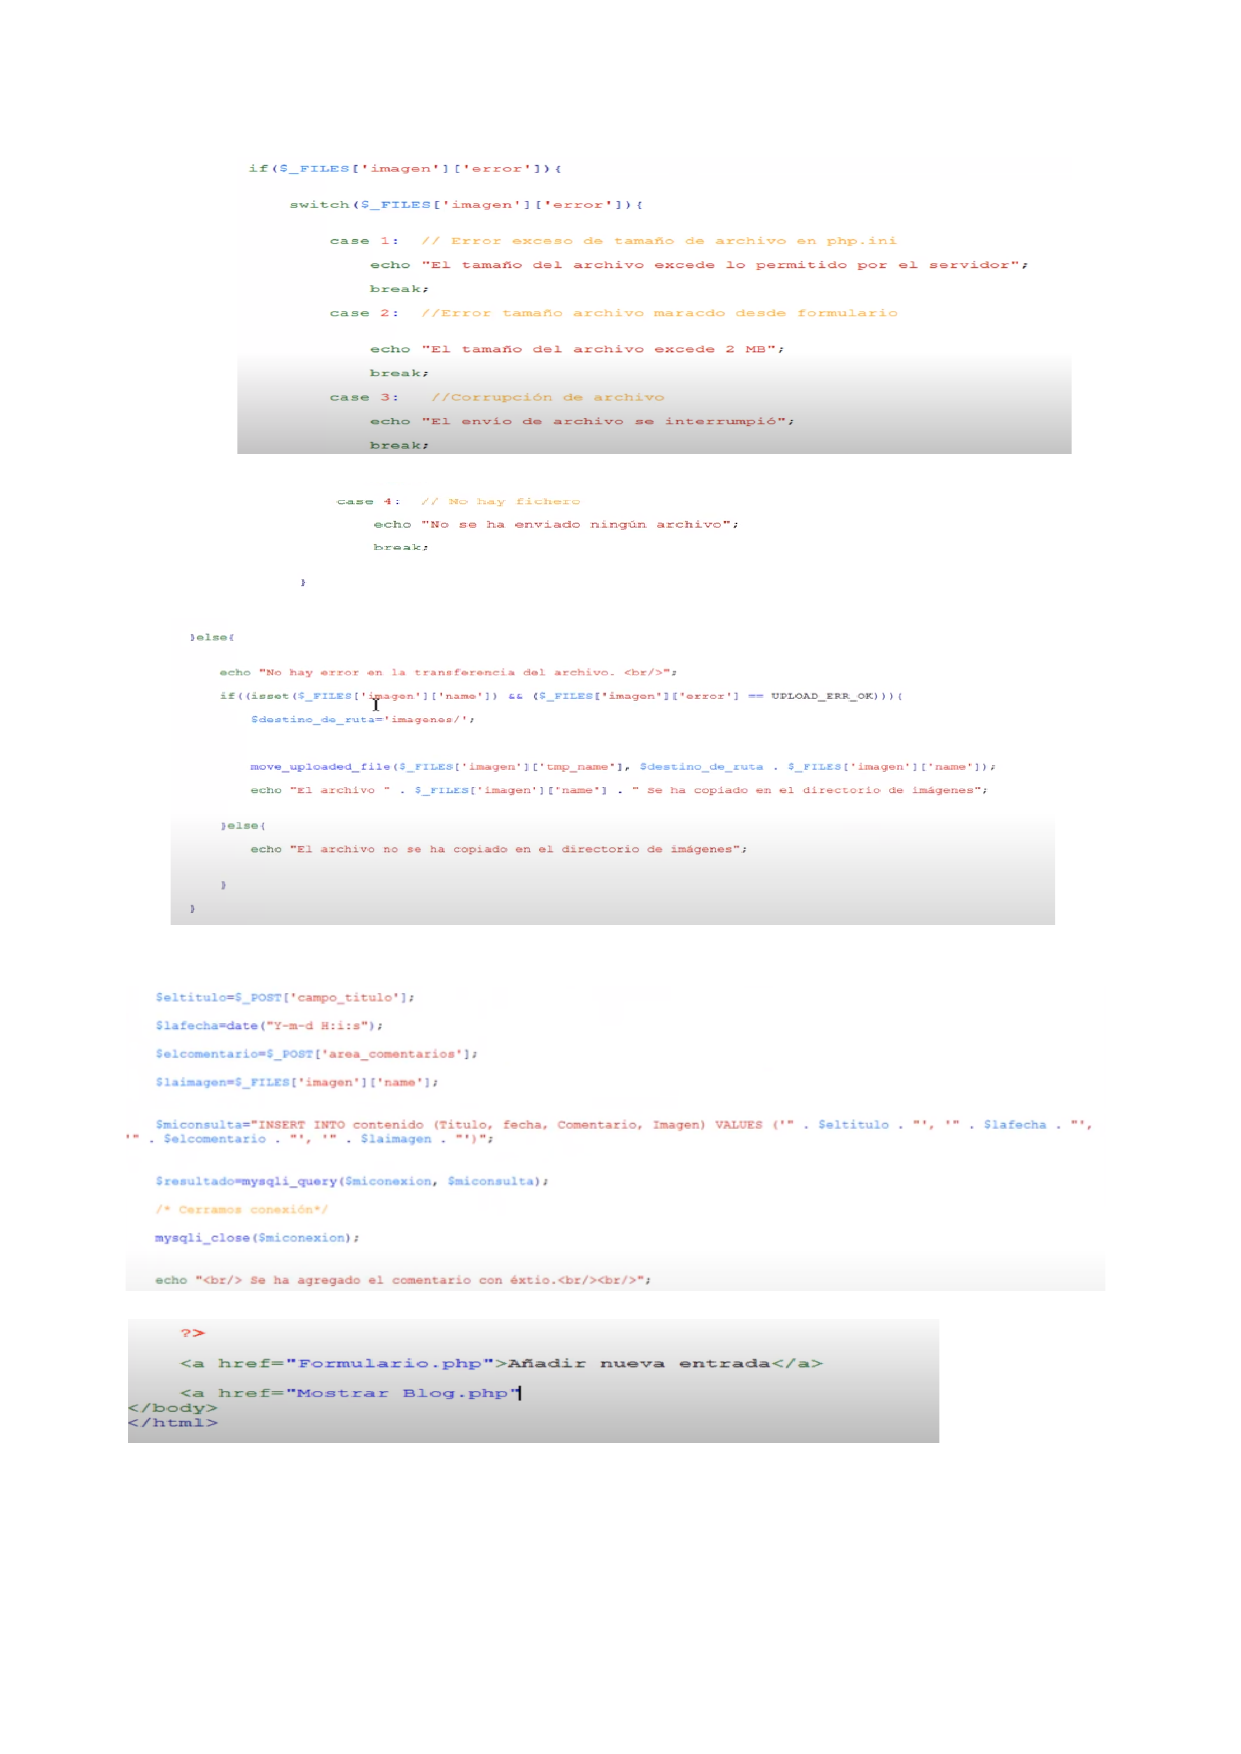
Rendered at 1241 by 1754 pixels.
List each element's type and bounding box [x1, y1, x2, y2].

picture [170, 618, 1056, 925]
picture [237, 157, 1072, 454]
picture [286, 482, 880, 599]
picture [125, 986, 1106, 1291]
picture [128, 1319, 940, 1443]
